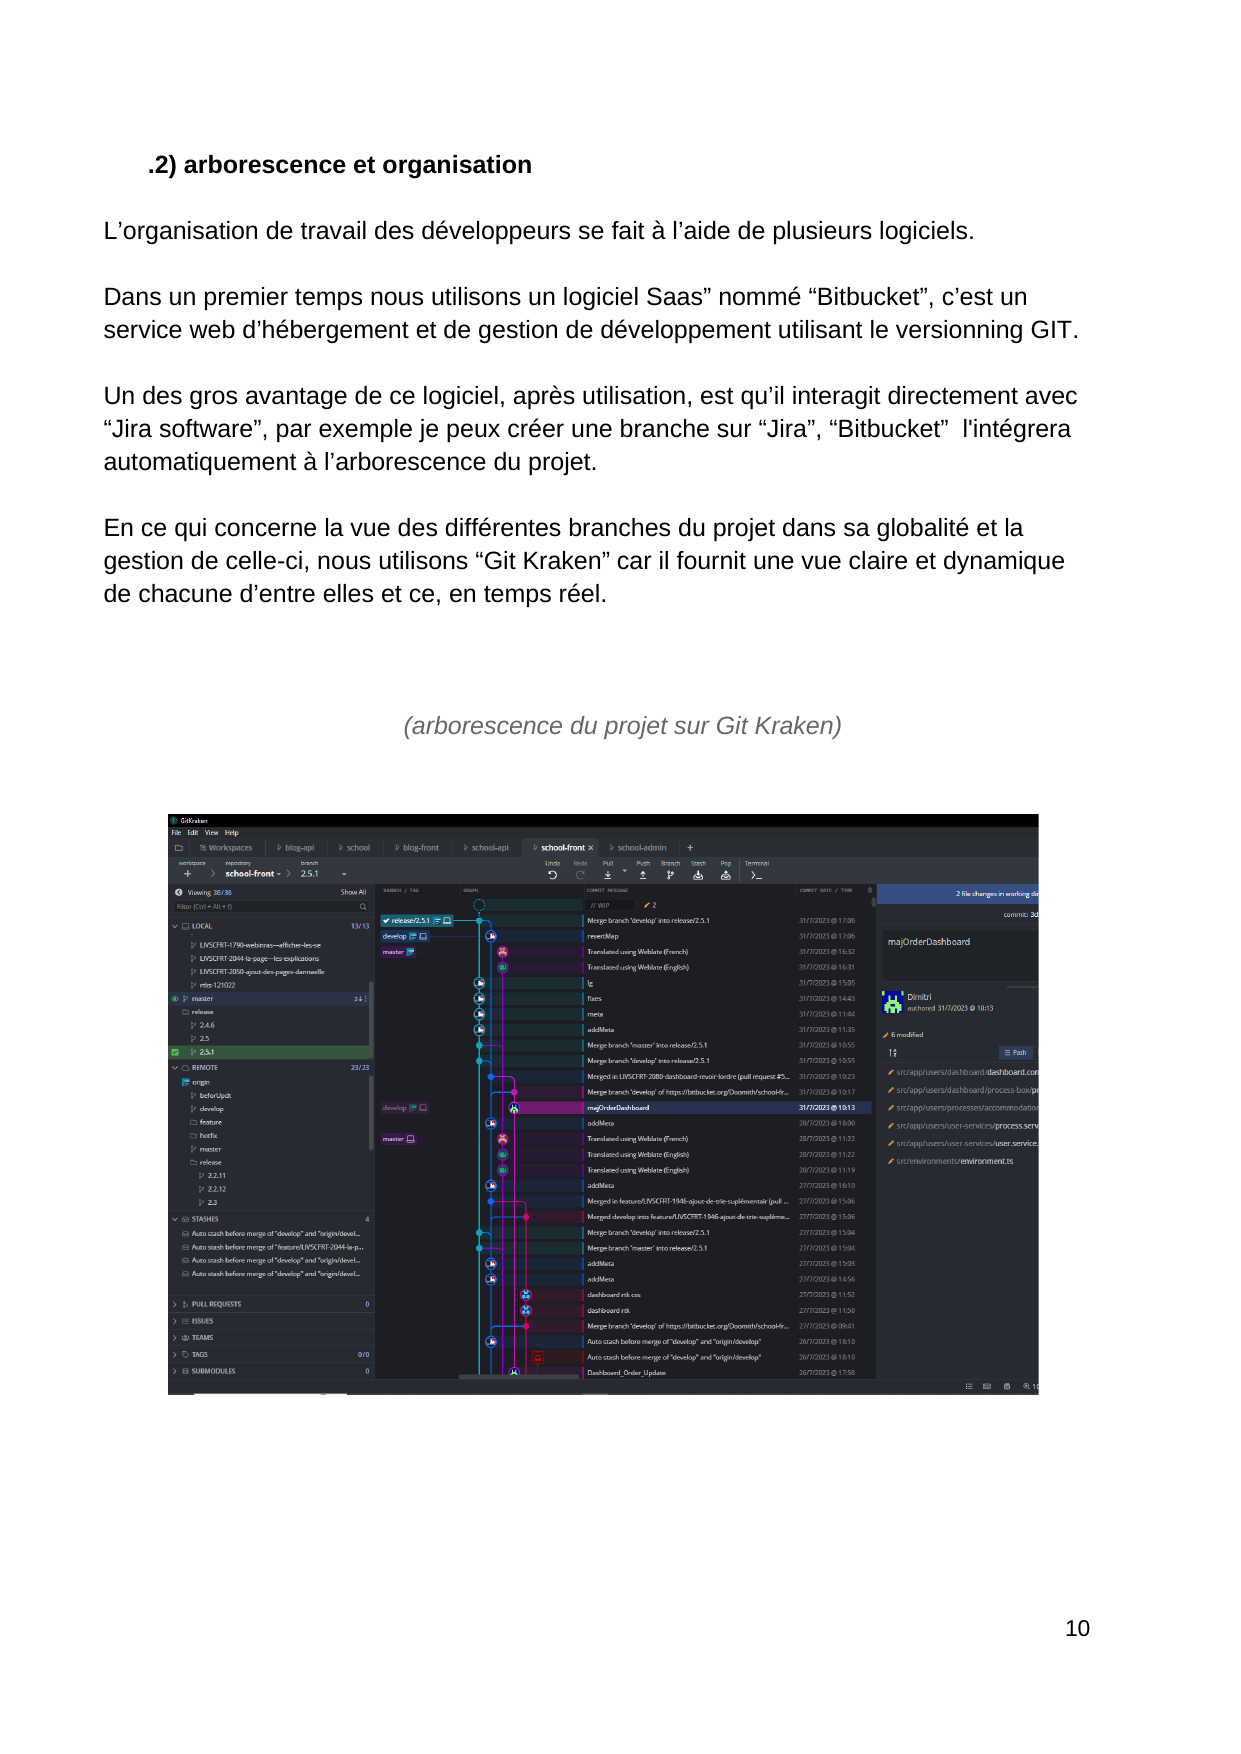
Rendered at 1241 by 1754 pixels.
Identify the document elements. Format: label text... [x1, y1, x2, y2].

text (arborescence du projet sur Git Kraken) [328, 711, 1090, 740]
text .2) arborescence et organisation [148, 150, 1090, 179]
text Un des gros avantage de ce logiciel, après utilisation, est qu’il interagit directement avec “Jira software”, par exemple je peux créer une branche sur “Jira”, “Bitbucket” l'intégrera automatiquement à l’arborescence du projet. [103, 381, 1090, 476]
picture [575, 814, 1039, 1395]
text Dans un premier temps nous utilisons un logiciel Saas” nommé “Bitbucket”, c’est un service web d’hébergement et de gestion de développement utilisant le versionning GIT. [103, 282, 1090, 344]
text L’organisation de travail des développeurs se fait à l’aide de plusieurs logiciels. [103, 216, 1090, 245]
text En ce qui concerne la vue des différentes branches du projet dans sa globalité et la gestion de celle-ci, nous utilisons “Git Kraken” car il fournit une vue claire et dynamique de chacune d’entre elles et ce, en temps réel. [103, 513, 1090, 608]
